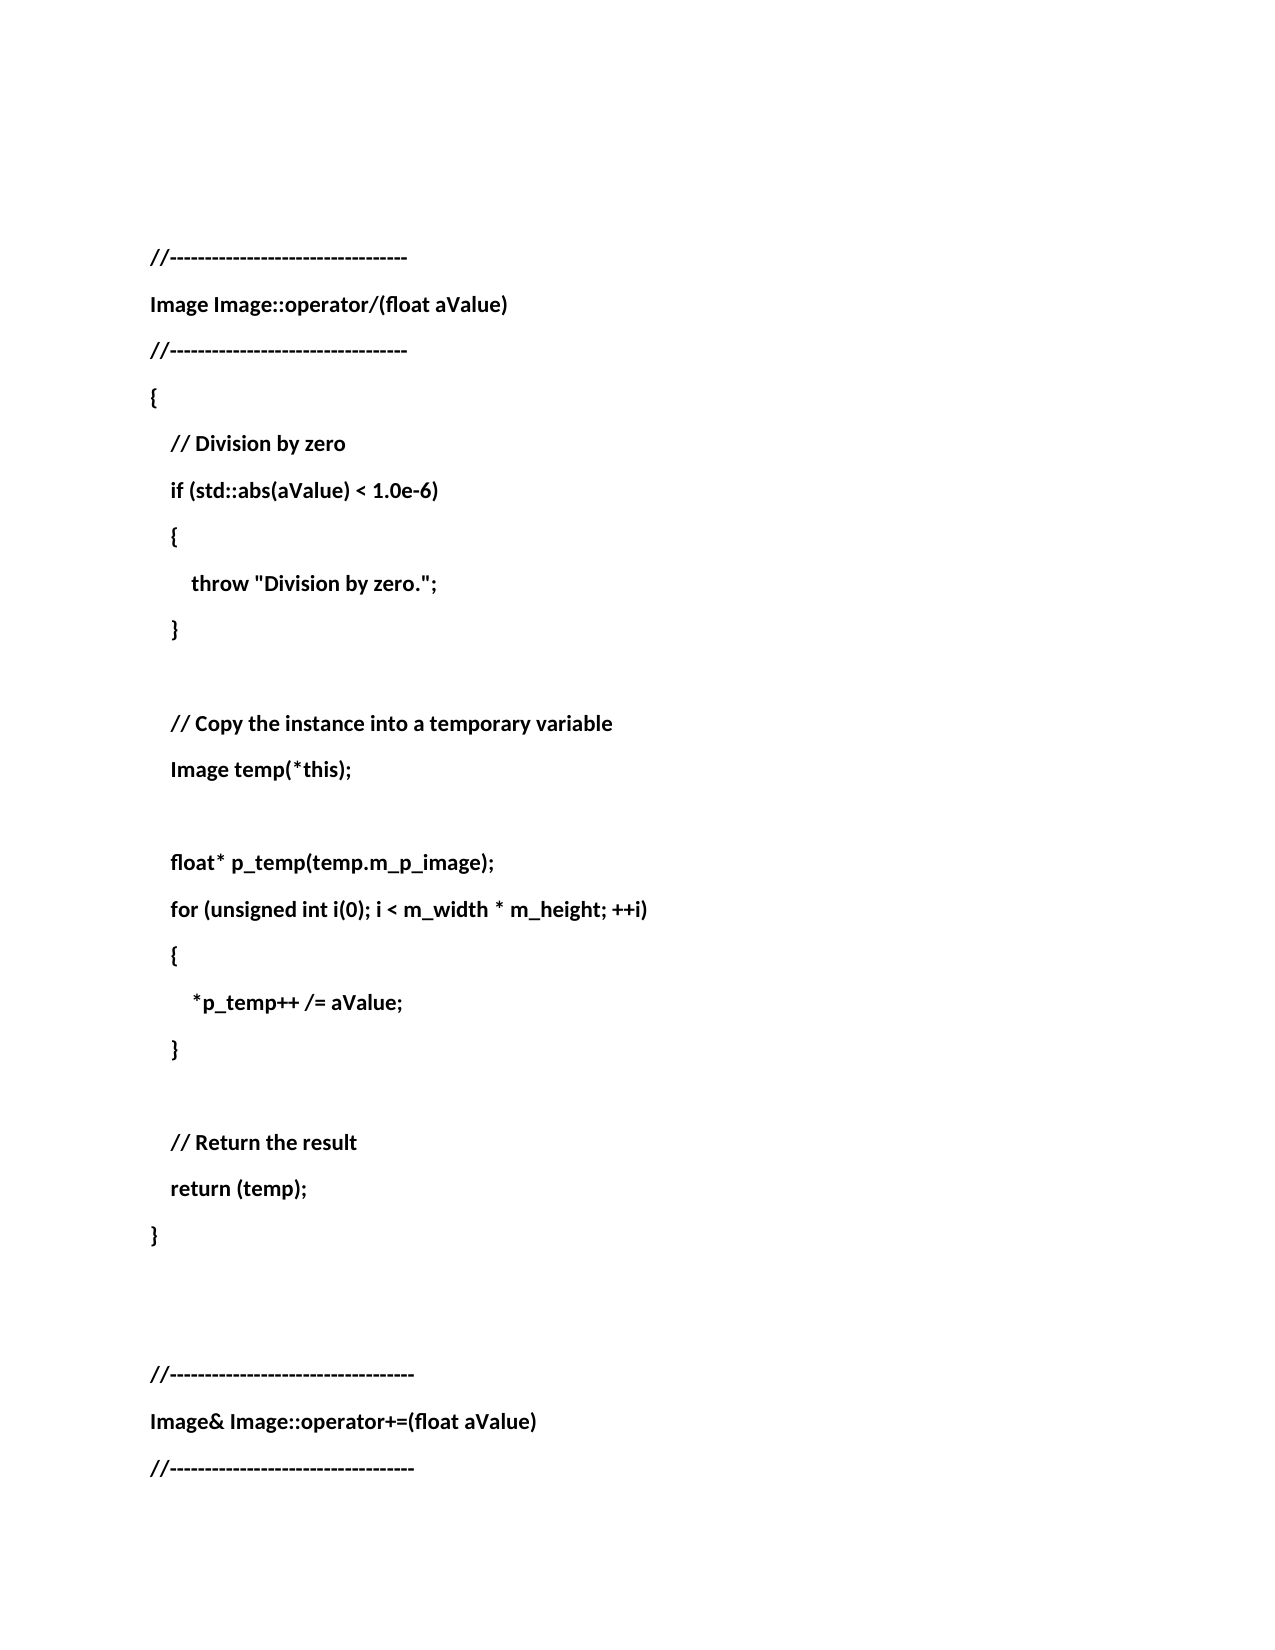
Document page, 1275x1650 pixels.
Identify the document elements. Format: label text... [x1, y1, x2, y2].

text //----------------------------------- [150, 1454, 1125, 1482]
text } [150, 616, 1125, 644]
text //---------------------------------- [150, 243, 1125, 271]
text //----------------------------------- [150, 1361, 1125, 1389]
text // Division by zero [150, 429, 1125, 457]
text *p_temp++ /= aValue; [150, 988, 1125, 1016]
text { [150, 522, 1125, 551]
text float* p_temp(temp.m_p_image); [150, 848, 1125, 876]
text return (temp); [150, 1174, 1125, 1202]
text // Copy the instance into a temporary variable [150, 709, 1125, 737]
text Image& Image::operator+=(float aValue) [150, 1407, 1125, 1435]
text { [150, 942, 1125, 969]
text // Return the result [150, 1128, 1125, 1156]
text } [150, 1035, 1125, 1063]
text { [150, 383, 1125, 411]
text Image temp(*this); [150, 755, 1125, 783]
text if (std::abs(aValue) < 1.0e-6) [150, 476, 1125, 504]
text Image Image::operator/(float aValue) [150, 290, 1125, 318]
text //---------------------------------- [150, 336, 1125, 364]
text } [150, 1221, 1125, 1249]
text for (unsigned int i(0); i < m_width * m_height; ++i) [150, 895, 1125, 923]
text throw "Division by zero."; [150, 569, 1125, 597]
